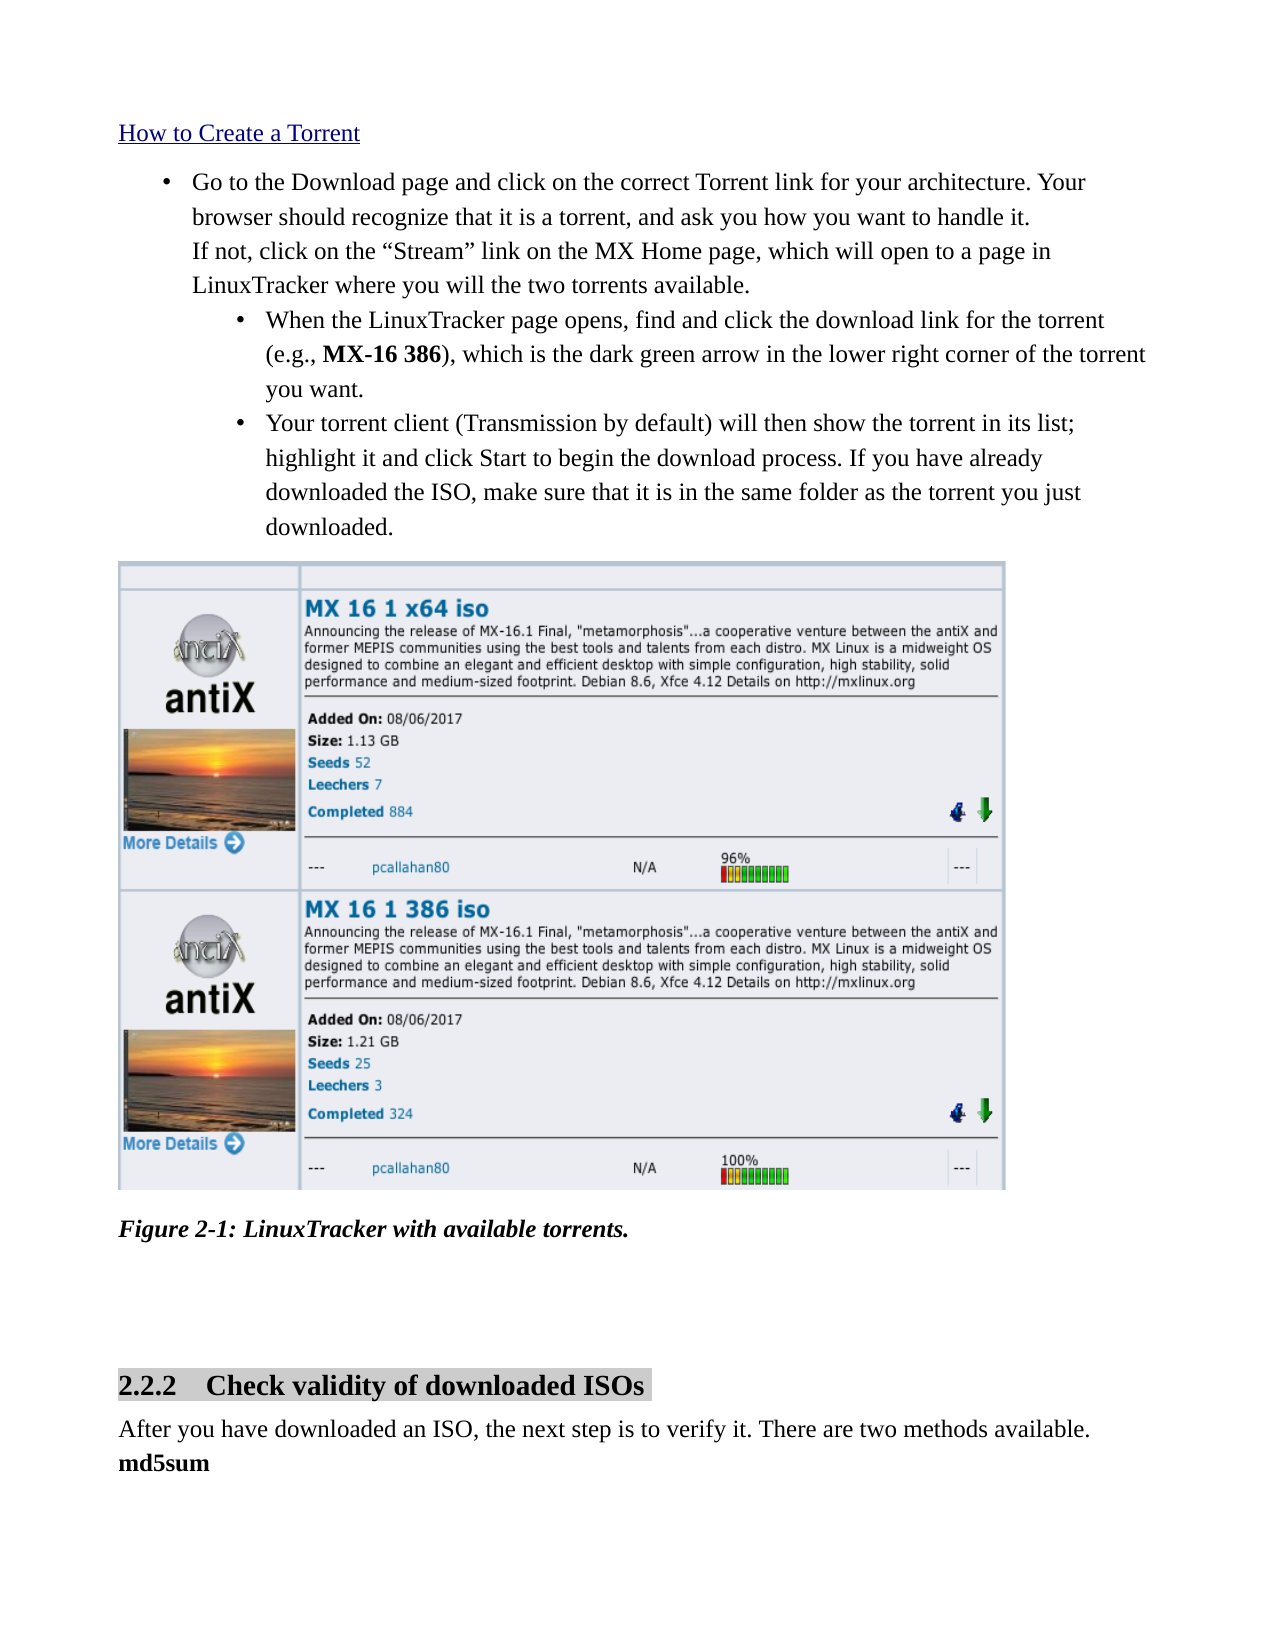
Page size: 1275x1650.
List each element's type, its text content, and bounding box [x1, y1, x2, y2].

picture [118, 561, 1006, 1190]
list Your torrent client (Transmission by default) will then show the torrent in its list; highlight it and click Start to begin the download process. If you have already downloaded the ISO, make sure that it is in the same folder as the torrent you just downloaded. [236, 408, 1157, 541]
list When the LinuxTracker page opens, find and click the download link for the torrent (e.g., MX-16 386), which is the dark green arrow in the lower right corner of the torrent you want. [236, 305, 1157, 403]
list If not, click on the “Stream” link on the MX Home page, which will open to a page in LinuxTracker where you will the two torrents available. [162, 236, 1157, 299]
text How to Create a Torrent [118, 118, 1157, 147]
text md5sum [118, 1448, 1157, 1477]
list Go to the Download page and click on the correct Torrent link for your architecture. Your browser should recognize that it is a torrent, and ask you how you want to handle it. [162, 167, 1157, 230]
text After you have downloaded an ISO, the next step is to verify it. There are two methods available. [118, 1414, 1157, 1442]
subtitle 2.2.2 Check validity of downloaded ISOs [652, 1368, 1157, 1401]
text Figure 2-1: LinuxTracker with available torrents. [118, 1214, 1157, 1242]
